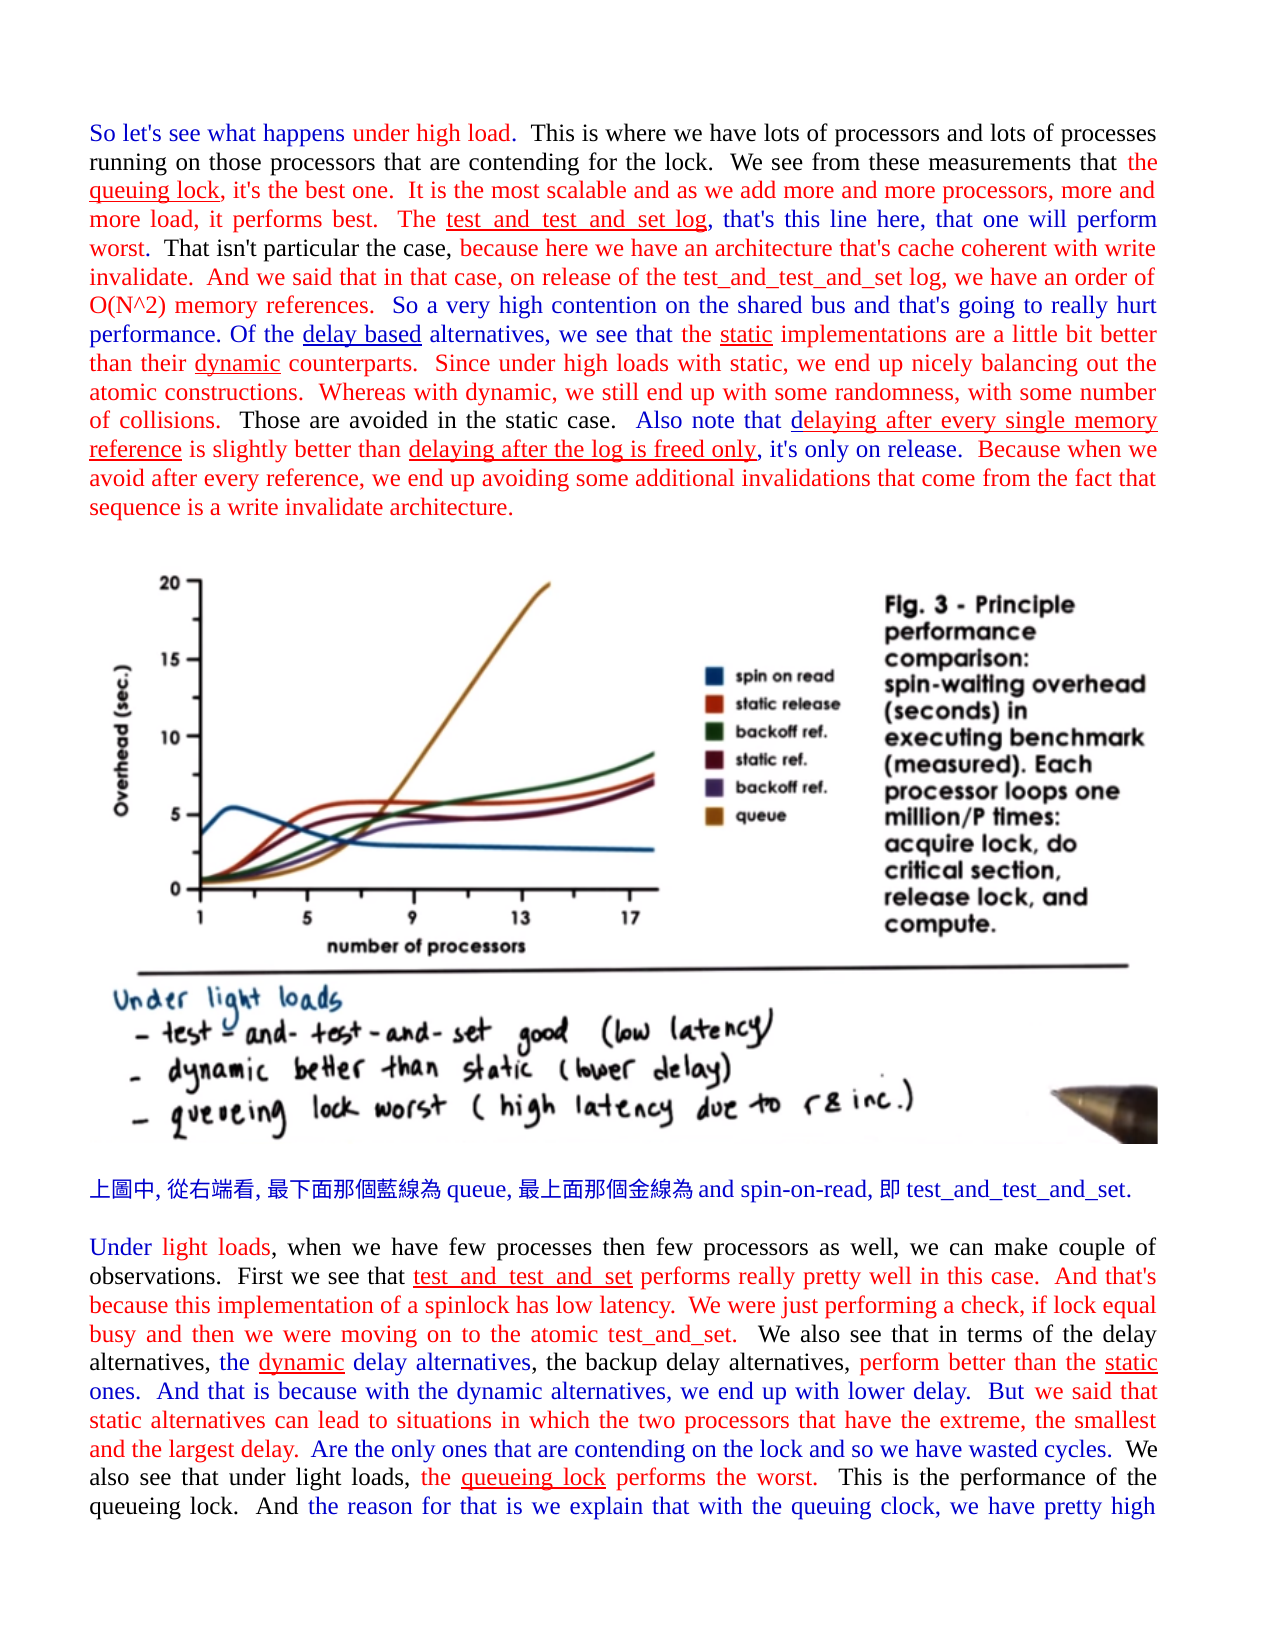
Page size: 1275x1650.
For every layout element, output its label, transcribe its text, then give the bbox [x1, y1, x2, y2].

text 上圖中, 從右端看, 最下面那個藍線為queue, 最上面那個金線為and spin-on-read, 即 test_and_test_and_set. [89, 1172, 1158, 1204]
text Under light loads, when we have few processes then few processors as well, we can make couple of observations. First we see that test_and_test_and_set performs really pretty well in this case. And that's because this implementation of a spinlock has low latency. We were just performing a check, if lock equal busy and then we were moving on to the atomic test_and_set. We also see that in terms of the delay alternatives, the dynamic delay alternatives, the backup delay alternatives, perform better than the static ones. And that is because with the dynamic alternatives, we end up with lower delay. But we said that static alternatives can lead to situations in which the two processors that have the extreme, the smallest and the largest delay. Are the only ones that are contending on the lock and so we have wasted cycles. We also see that under light loads, the queueing lock performs the worst. This is the performance of the queueing lock. And the reason for that is we explain that with the queuing clock, we have pretty high [89, 1232, 1158, 1520]
picture [89, 549, 1158, 1144]
text So let's see what happens under high load. This is where we have lots of processors and lots of processes running on those processors that are contending for the lock. We see from these measurements that the queuing lock, it's the best one. It is the most scalable and as we add more and more processors, more and more load, it performs best. The test_and_test_and_set log, that's this line here, that one will perform worst. That isn't particular the case, because here we have an architecture that's cache coherent with write invalidate. And we said that in that case, on release of the test_and_test_and_set log, we have an order of O(N^2) memory references. So a very high contention on the shared bus and that's going to really hurt performance. Of the delay based alternatives, we see that the static implementations are a little bit better than their dynamic counterparts. Since under high loads with static, we end up nicely balancing out the atomic constructions. Whereas with dynamic, we still end up with some randomness, with some number of collisions. Those are avoided in the static case. Also note that delaying after every single memory reference is slightly better than delaying after the log is freed only, it's only on release. Because when we avoid after every reference, we end up avoiding some additional invalidations that come from the fact that sequence is a write invalidate architecture. [89, 118, 1158, 521]
